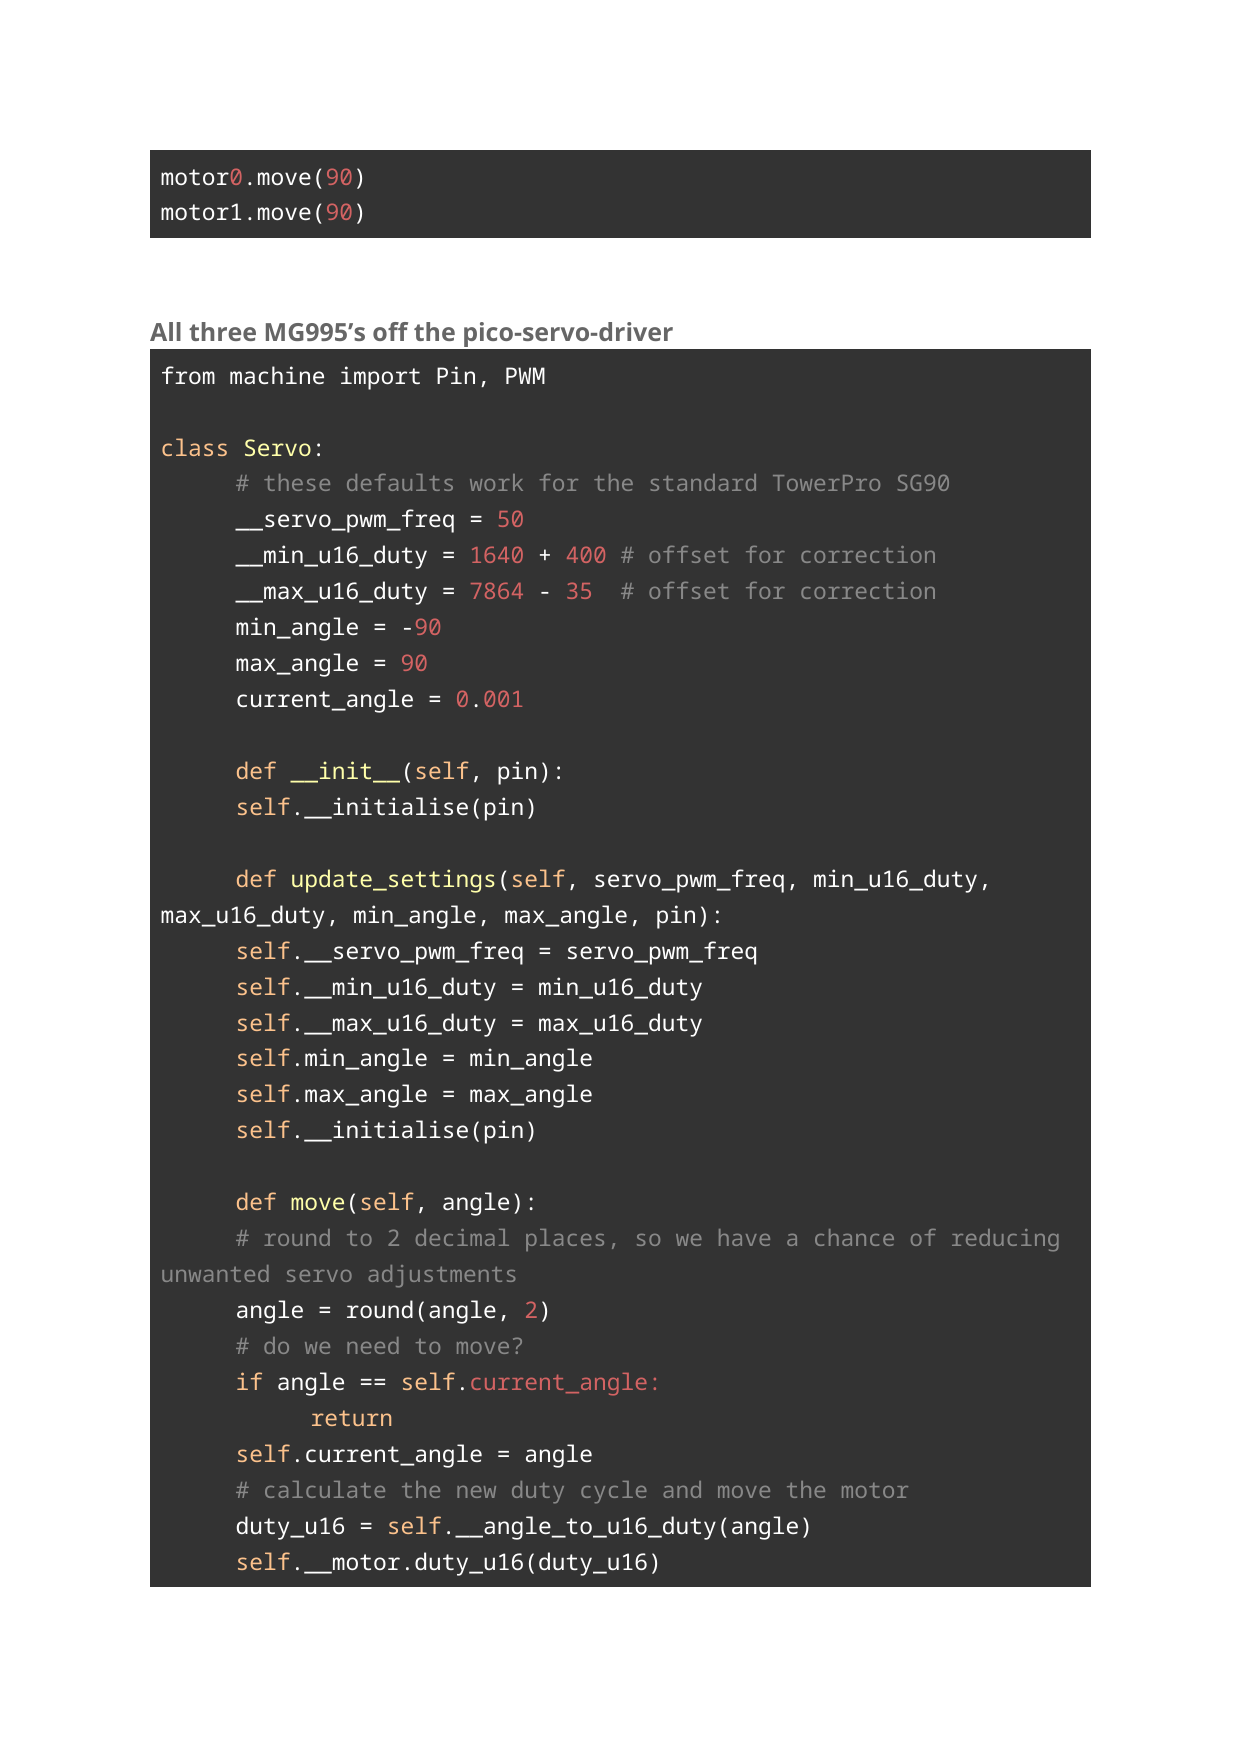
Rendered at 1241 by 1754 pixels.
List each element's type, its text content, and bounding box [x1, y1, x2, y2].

table_header motor0.move(90) motor1.move(90) [150, 150, 1091, 238]
table_header from machine import Pin, PWM class Servo: # these defaults work for the standard TowerPro SG90 __servo_pwm_freq = 50 __min_u16_duty = 1640 + 400 # offset for correction __max_u16_duty = 7864 - 35 # offset for correction min_angle = -90 max_angle = 90 current_angle = 0.001 def __init__(self, pin): self.__initialise(pin) def update_settings(self, servo_pwm_freq, min_u16_duty, max_u16_duty, min_angle, max_angle, pin): self.__servo_pwm_freq = servo_pwm_freq self.__min_u16_duty = min_u16_duty self.__max_u16_duty = max_u16_duty self.min_angle = min_angle self.max_angle = max_angle self.__initialise(pin) def move(self, angle): # round to 2 decimal places, so we have a chance of reducing unwanted servo adjustments angle = round(angle, 2) # do we need to move? if angle == self.current_angle: return self.current_angle = angle # calculate the new duty cycle and move the motor duty_u16 = self.__angle_to_u16_duty(angle) self.__motor.duty_u16(duty_u16) [150, 349, 1091, 1587]
subtitle All three MG995’s off the pico-servo-driver [150, 315, 1090, 349]
